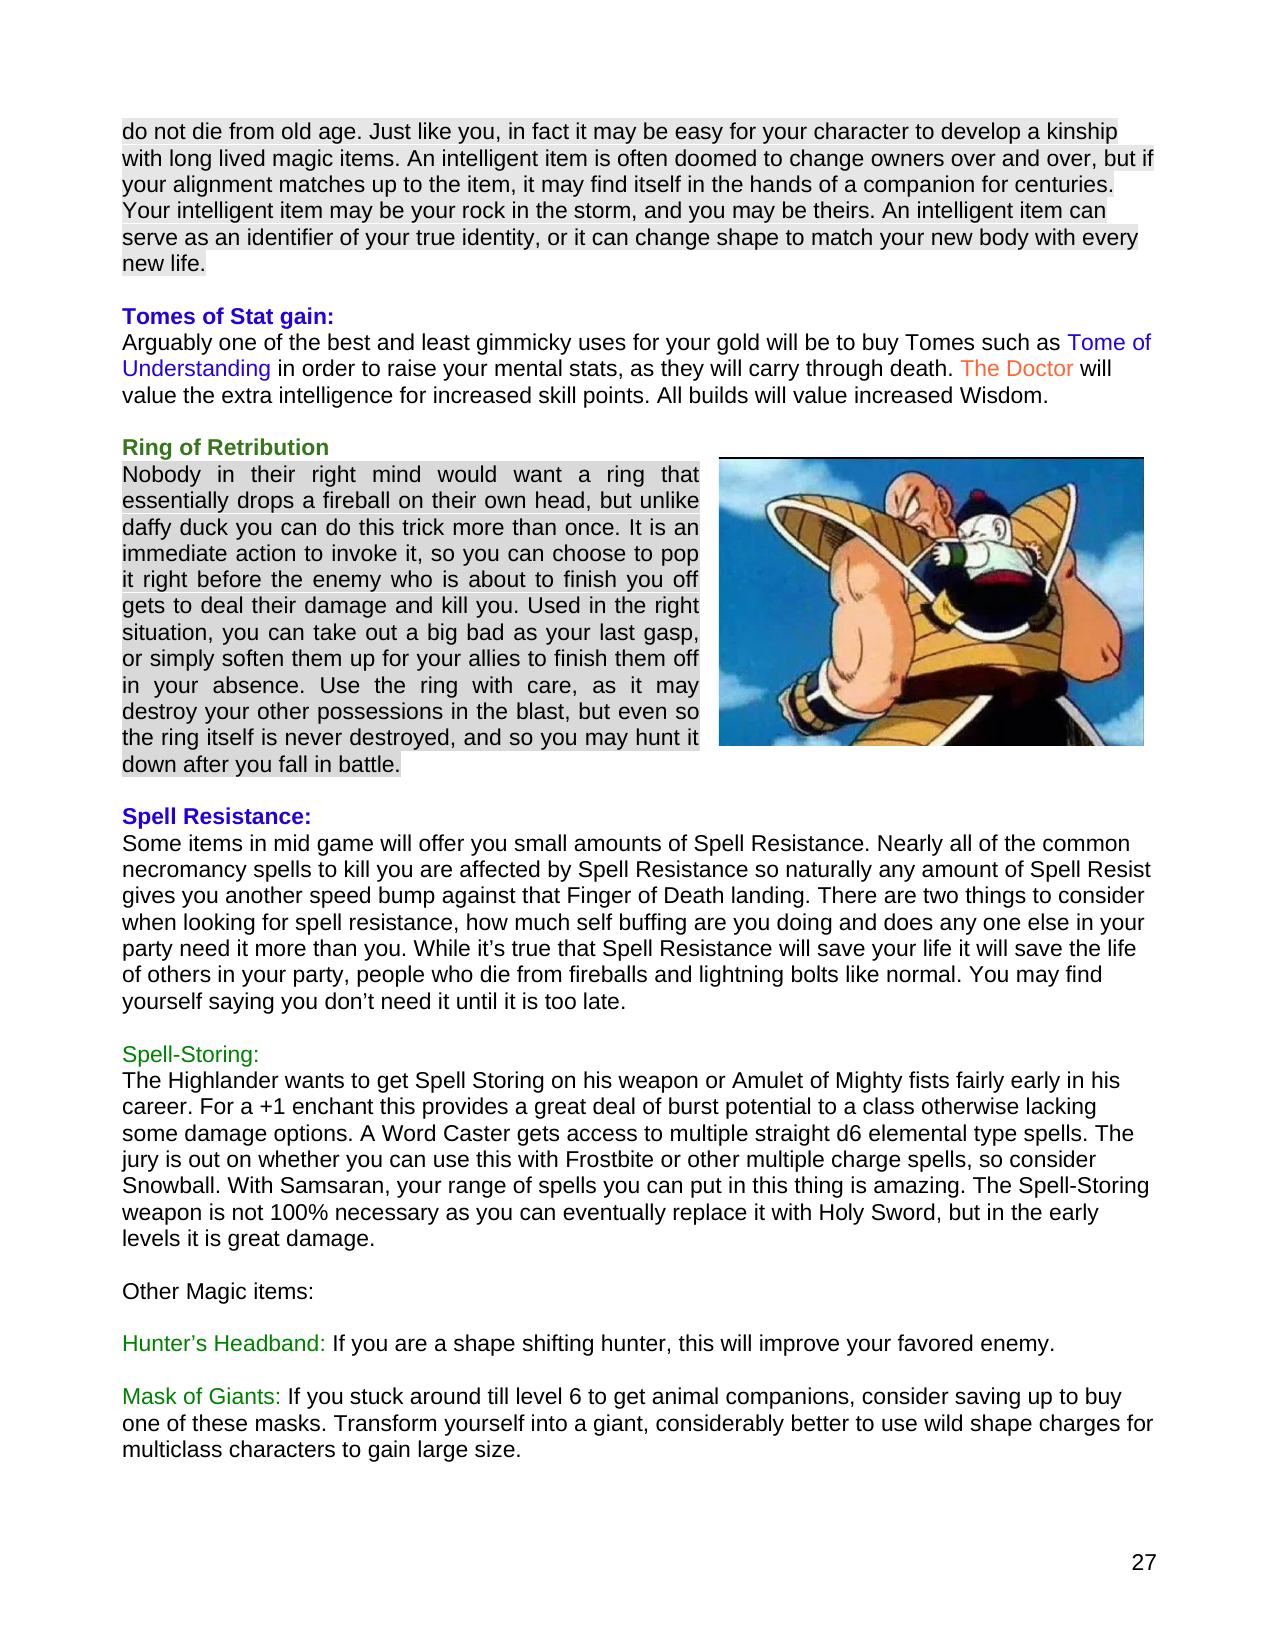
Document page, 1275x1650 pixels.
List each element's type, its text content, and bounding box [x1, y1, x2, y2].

text Ring of Retribution [122, 434, 1157, 461]
text do not die from old age. Just like you, in fact it may be easy for your character to develop a kinship with long lived magic items. An intelligent item is often doomed to change owners over and over, but if your alignment matches up to the item, it may find itself in the hands of a companion for centuries. Your intelligent item may be your rock in the storm, and you may be theirs. An intelligent item can serve as an identifier of your true identity, or it can change shape to match your new body with every new life. [122, 118, 1157, 276]
text Spell Resistance: [122, 803, 1157, 830]
text Other Magic items: [122, 1278, 1157, 1304]
text Some items in mid game will offer you small amounts of Spell Resistance. Nearly all of the common necromancy spells to kill you are affected by Spell Resistance so naturally any amount of Spell Resist gives you another speed bump against that Finger of Death landing. There are two things to consider when looking for spell resistance, how much self buffing are you doing and does any one else in your party need it more than you. While it’s true that Spell Resistance will save your life it will save the life of others in your party, people who die from fireballs and lightning bolts like normal. You may find yourself saying you don’t need it until it is too late. [122, 830, 1157, 1014]
text Hunter’s Headband: If you are a shape shifting hunter, this will improve your favored enemy. [122, 1330, 1157, 1357]
text Arguably one of the best and least gimmicky uses for your gold will be to buy Tomes such as Tome of Understanding in order to raise your mental stats, as they will carry through death. The Doctor will value the extra intelligence for increased skill points. All builds will value increased Wisdom. [122, 329, 1157, 408]
text Spell-Storing: [122, 1041, 1157, 1067]
text The Highlander wants to get Spell Storing on his weapon or Amulet of Mighty fists fairly early in his career. For a +1 enchant this provides a great deal of burst potential to a class otherwise lacking some damage options. A Word Caster gets access to multiple straight d6 elemental type spells. The jury is out on whether you can use this with Frostbite or other multiple charge spells, so consider Snowball. With Samsaran, your range of spells you can put in this thing is amazing. The Spell-Storing weapon is not 100% necessary as you can eventually replace it with Holy Sword, but in the early levels it is great damage. [122, 1067, 1157, 1251]
picture [718, 457, 1144, 746]
text Mask of Giants: If you stuck around till level 6 to get animal companions, consider saving up to buy one of these masks. Transform yourself into a giant, considerably better to use wild shape charges for multiclass characters to gain large size. [122, 1383, 1157, 1462]
text Nobody in their right mind would want a ring that essentially drops a fireball on their own head, but unlike daffy duck you can do this trick more than once. It is an immediate action to invoke it, so you can choose to pop it right before the enemy who is about to finish you off gets to deal their damage and kill you. Used in the right situation, you can take out a big bad as your last gasp, or simply soften them up for your allies to finish them off in your absence. Use the ring with care, as it may destroy your other possessions in the blast, but even so the ring itself is never destroyed, and so you may hunt it down after you fall in battle. [122, 461, 1157, 777]
text Tomes of Stat gain: [122, 303, 1157, 329]
